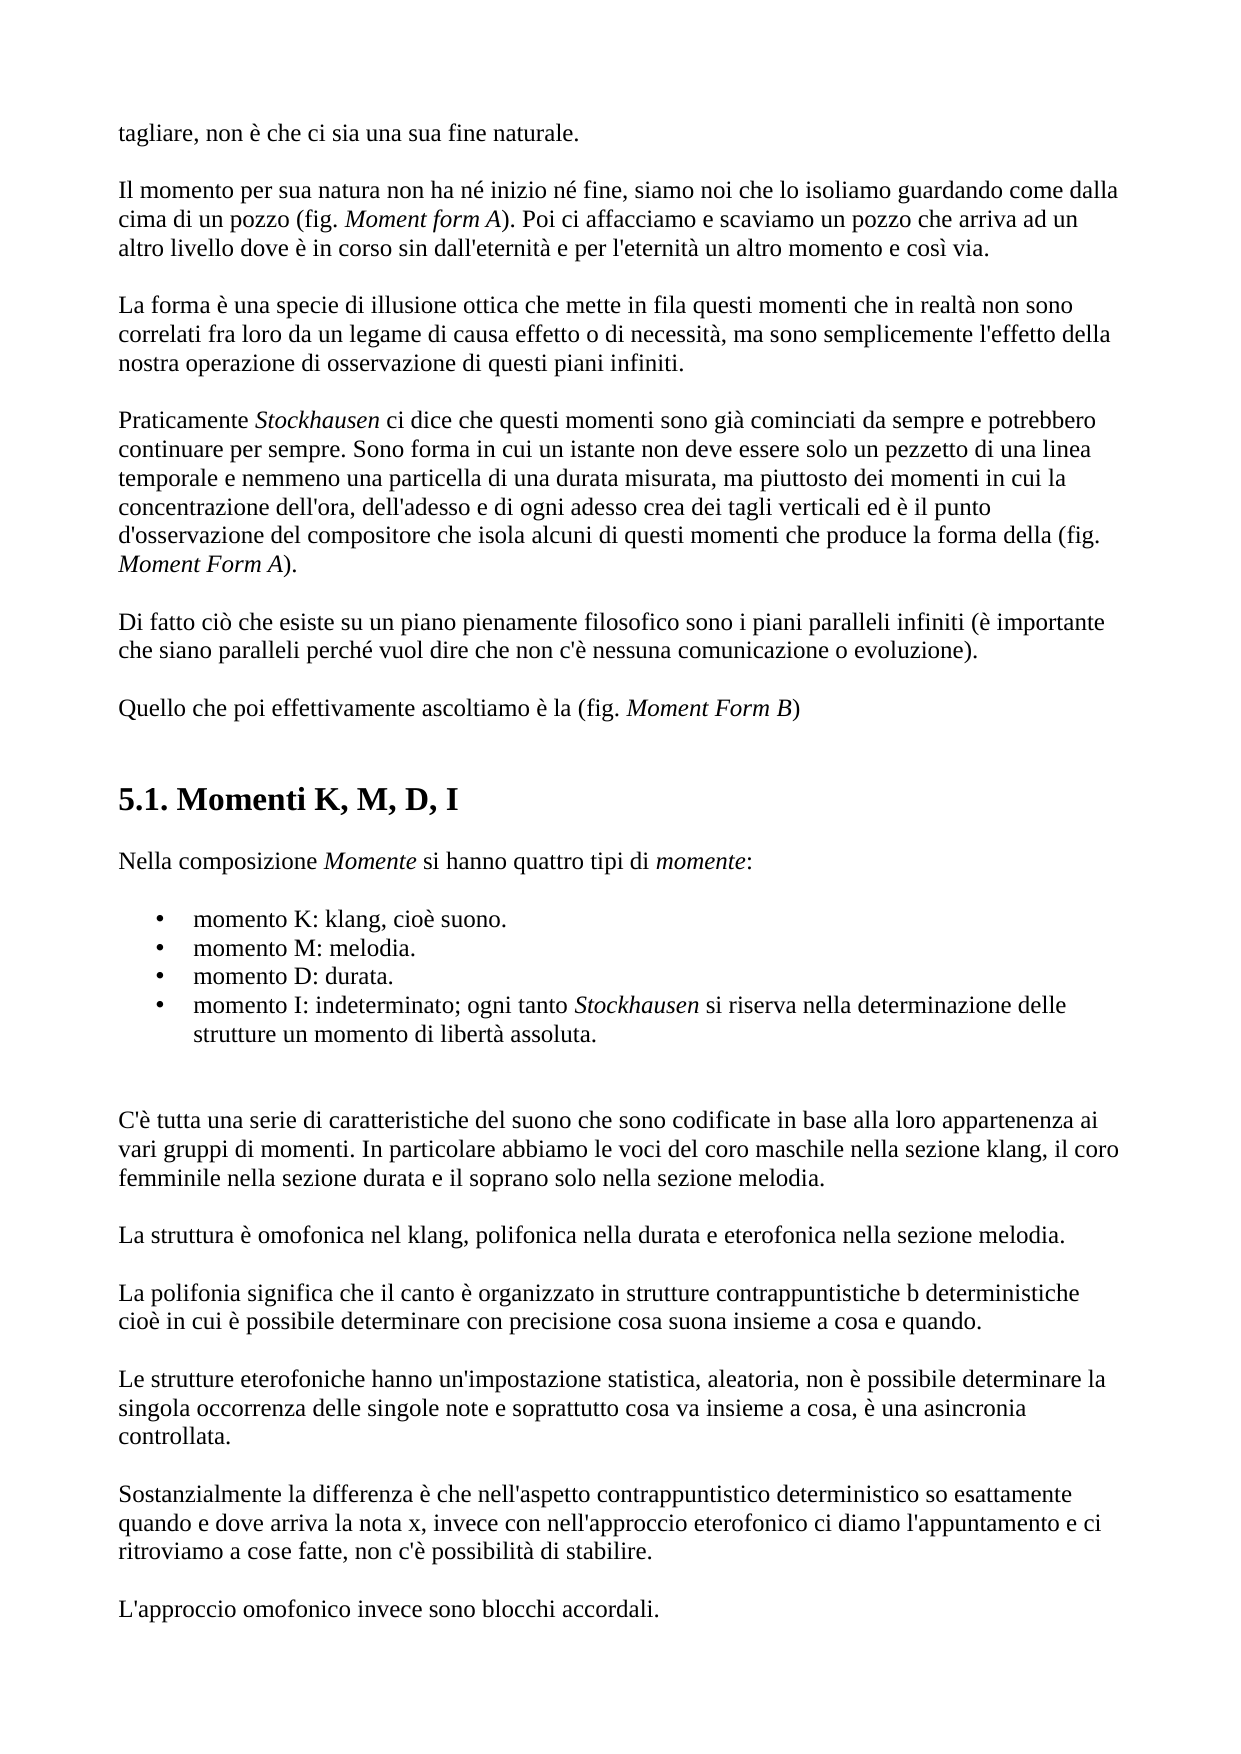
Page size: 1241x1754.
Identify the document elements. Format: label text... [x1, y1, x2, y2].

list momento D: durata. [156, 961, 1122, 990]
text Praticamente Stockhausen ci dice che questi momenti sono già cominciati da sempre e potrebbero continuare per sempre. Sono forma in cui un istante non deve essere solo un pezzetto di una linea temporale e nemmeno una particella di una durata misurata, ma piuttosto dei momenti in cui la concentrazione dell'ora, dell'adesso e di ogni adesso crea dei tagli verticali ed è il punto d'osservazione del compositore che isola alcuni di questi momenti che produce la forma della (fig. Moment Form A). Di fatto ciò che esiste su un piano pienamente filosofico sono i piani paralleli infiniti (è importante che siano paralleli perché vuol dire che non c'è nessuna comunicazione o evoluzione). Quello che poi effettivamente ascoltiamo è la (fig. Moment Form B) [118, 406, 1122, 722]
list momento K: klang, cioè suono. [156, 904, 1122, 933]
list momento M: melodia. [156, 933, 1122, 961]
text tagliare, non è che ci sia una sua fine naturale. Il momento per sua natura non ha né inizio né fine, siamo noi che lo isoliamo guardando come dalla cima di un pozzo (fig. Moment form A). Poi ci affacciamo e scaviamo un pozzo che arriva ad un altro livello dove è in corso sin dall'eternità e per l'eternità un altro momento e così via. La forma è una specie di illusione ottica che mette in fila questi momenti che in realtà non sono correlati fra loro da un legame di causa effetto o di necessità, ma sono semplicemente l'effetto della nostra operazione di osservazione di questi piani infiniti. [118, 118, 1122, 377]
text C'è tutta una serie di caratteristiche del suono che sono codificate in base alla loro appartenenza ai vari gruppi di momenti. In particolare abbiamo le voci del coro maschile nella sezione klang, il coro femminile nella sezione durata e il soprano solo nella sezione melodia. La struttura è omofonica nel klang, polifonica nella durata e eterofonica nella sezione melodia. La polifonia significa che il canto è organizzato in strutture contrappuntistiche b deterministiche cioè in cui è possibile determinare con precisione cosa suona insieme a cosa e quando. Le strutture eterofoniche hanno un'impostazione statistica, aleatoria, non è possibile determinare la singola occorrenza delle singole note e soprattutto cosa va insieme a cosa, è una asincronia controllata. Sostanzialmente la differenza è che nell'aspetto contrappuntistico deterministico so esattamente quando e dove arriva la nota x, invece con nell'approccio eterofonico ci diamo l'appuntamento e ci ritroviamo a cose fatte, non c'è possibilità di stabilire. L'approccio omofonico invece sono blocchi accordali. [118, 1048, 1122, 1623]
list momento I: indeterminato; ogni tanto Stockhausen si riserva nella determinazione delle strutture un momento di libertà assoluta. [156, 990, 1122, 1048]
text 5.1. Momenti K, M, D, I [118, 779, 1122, 818]
text Nella composizione Momente si hanno quattro tipi di momente: [118, 846, 1122, 904]
